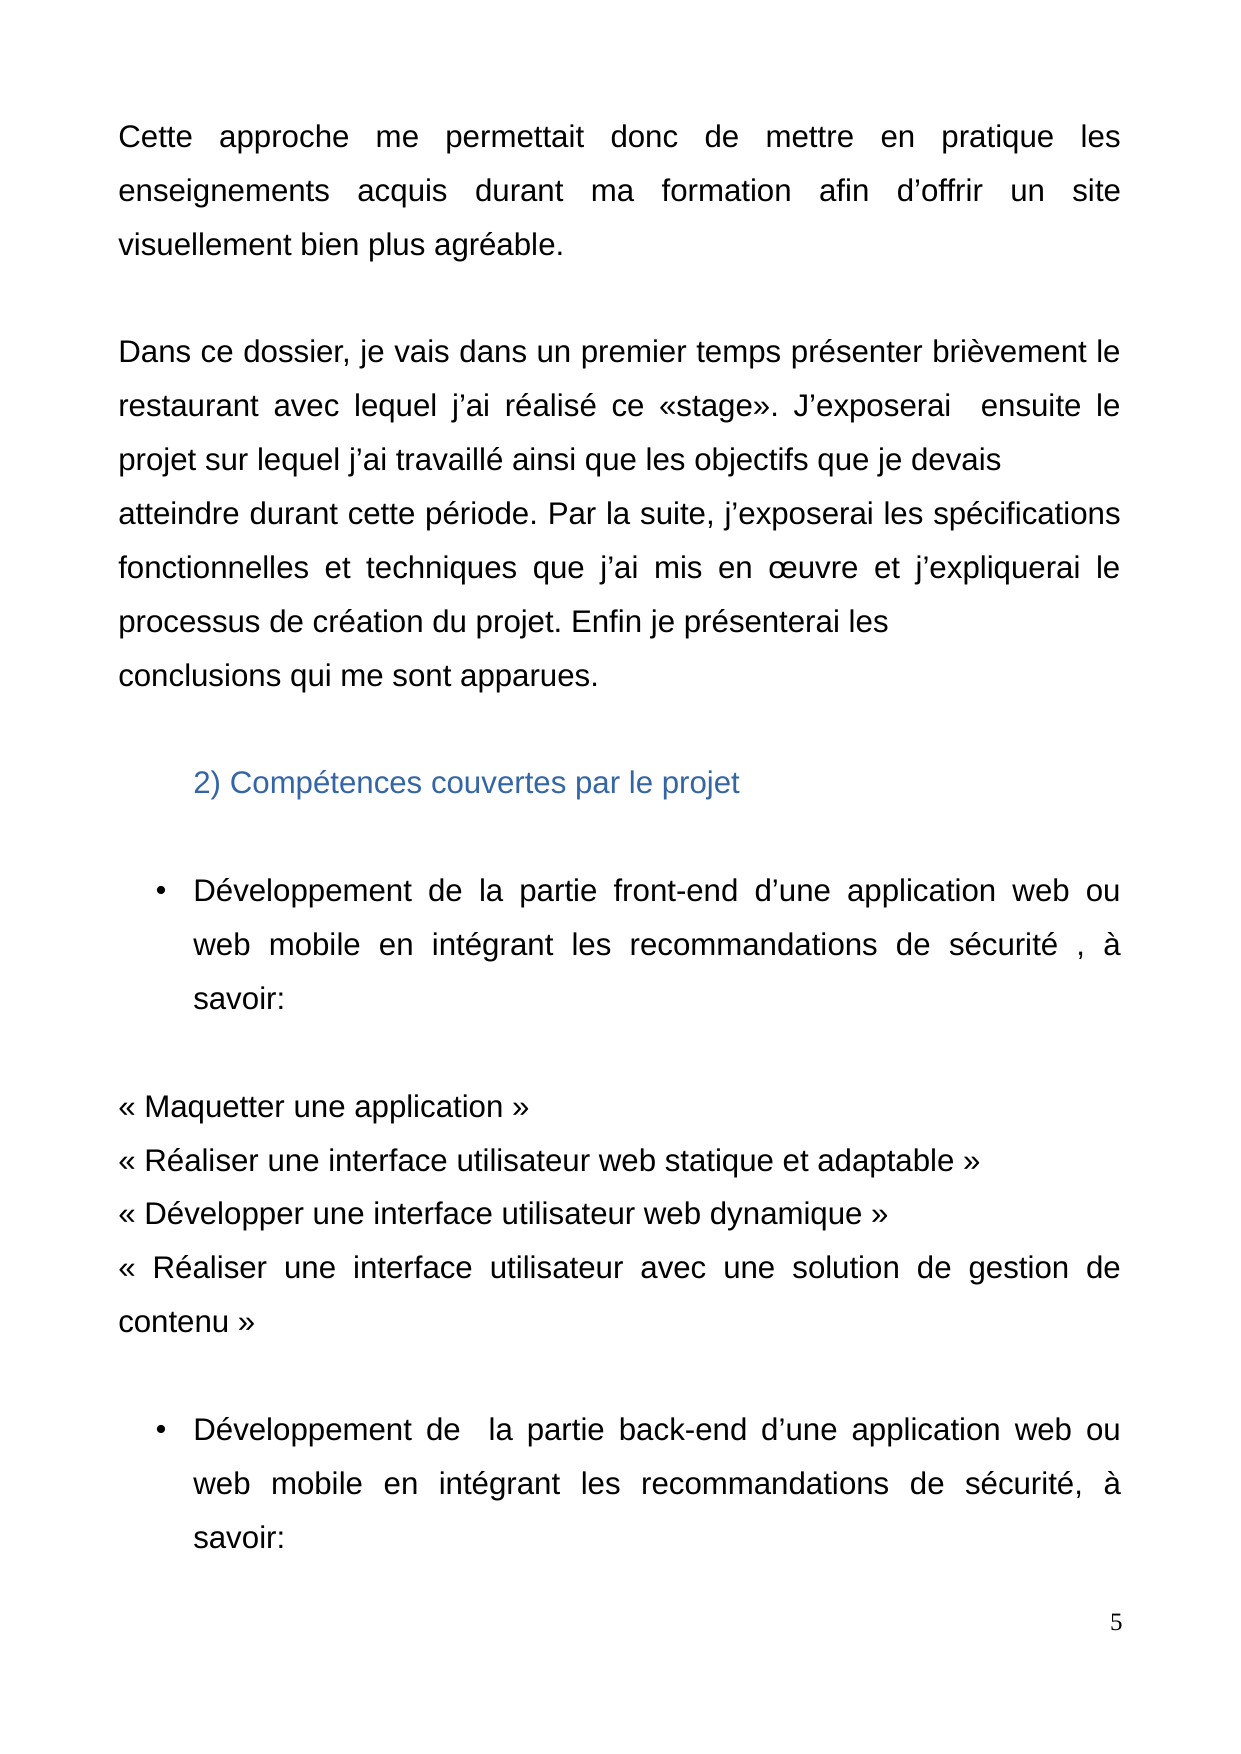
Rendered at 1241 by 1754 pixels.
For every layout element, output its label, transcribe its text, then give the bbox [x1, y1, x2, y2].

text « Réaliser une interface utilisateur web statique et adaptable » [118, 1142, 1122, 1177]
text Dans ce dossier, je vais dans un premier temps présenter brièvement le restaurant avec lequel j’ai réalisé ce «stage». J’exposerai ensuite le projet sur lequel j’ai travaillé ainsi que les objectifs que je devais [118, 333, 1122, 477]
text 2) Compétences couvertes par le projet [118, 764, 1122, 800]
text « Réaliser une interface utilisateur avec une solution de gestion de contenu » [118, 1249, 1122, 1339]
list Développement de la partie front-end d’une application web ou web mobile en intégrant les recommandations de sécurité , à savoir: [156, 872, 1122, 1016]
text conclusions qui me sont apparues. [118, 657, 1122, 693]
text « Maquetter une application » [118, 1088, 1122, 1124]
text Cette approche me permettait donc de mettre en pratique les enseignements acquis durant ma formation afin d’offrir un site visuellement bien plus agréable. [118, 118, 1122, 262]
text atteindre durant cette période. Par la suite, j’exposerai les spécifications fonctionnelles et techniques que j’ai mis en œuvre et j’expliquerai le processus de création du projet. Enfin je présenterai les [118, 495, 1122, 639]
list Développement de la partie back-end d’une application web ou web mobile en intégrant les recommandations de sécurité, à savoir: [156, 1411, 1122, 1555]
text « Développer une interface utilisateur web dynamique » [118, 1195, 1122, 1231]
